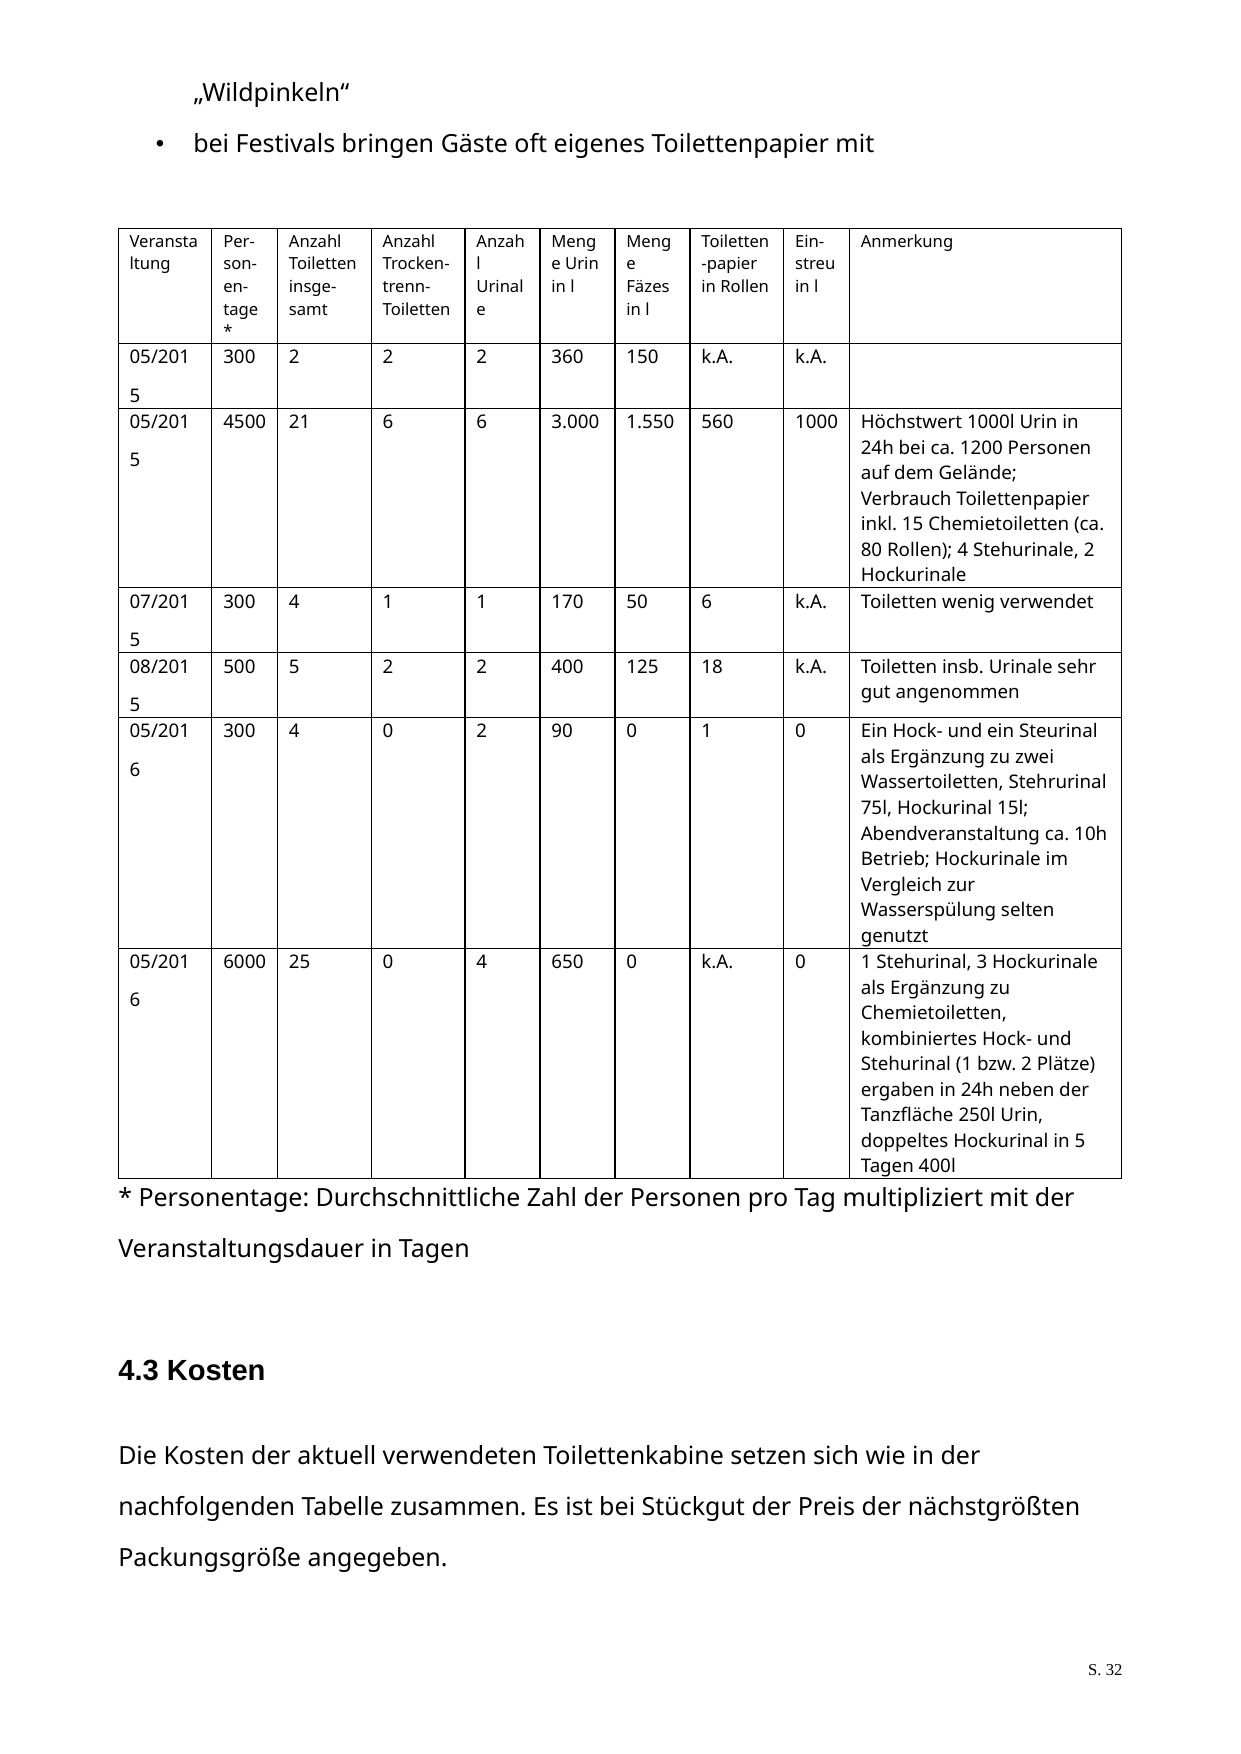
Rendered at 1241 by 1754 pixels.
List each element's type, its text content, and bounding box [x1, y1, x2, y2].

table_cell 4 [278, 718, 371, 947]
table_cell 170 [541, 588, 614, 652]
table_cell 4 [466, 949, 539, 1178]
table_cell 05/2015 [119, 344, 211, 407]
table_header Ein-streu in l [784, 229, 849, 343]
table_cell 0 [616, 718, 689, 947]
text Die Kosten der aktuell verwendeten Toilettenkabine setzen sich wie in der nachfolgenden Tabelle zusammen. Es ist bei Stückgut der Preis der nächstgrößten Packungsgröße angegeben. [118, 1438, 1122, 1574]
table_cell 07/2015 [119, 588, 211, 652]
table_cell k.A. [691, 344, 783, 407]
table_cell 0 [372, 949, 464, 1178]
table_header Toiletten-papier in Rollen [691, 229, 783, 343]
table_cell 6 [372, 409, 464, 587]
table_cell 300 [212, 344, 277, 407]
table_cell Ein Hock- und ein Steurinal als Ergänzung zu zwei Wassertoiletten, Stehrurinal 75l, Hockurinal 15l; Abendveranstaltung ca. 10h Betrieb; Hockurinale im Vergleich zur Wasserspülung selten genutzt [850, 718, 1121, 947]
table_header Anmerkung [850, 229, 1121, 343]
text * Personentage: Durchschnittliche Zahl der Personen pro Tag multipliziert mit der Veranstaltungsdauer in Tagen [118, 1179, 1122, 1264]
table_cell 1.550 [616, 409, 689, 587]
table_cell 50 [616, 588, 689, 652]
table_cell 05/2016 [119, 949, 211, 1178]
table_header Anzahl Urinale [466, 229, 539, 343]
table_cell 2 [466, 344, 539, 407]
table_cell 18 [691, 653, 783, 717]
table_cell 05/2015 [119, 409, 211, 587]
table_cell 300 [212, 588, 277, 652]
table_header Veranstaltung [119, 229, 211, 343]
table_cell 5 [278, 653, 371, 717]
table_cell Toiletten wenig verwendet [850, 588, 1121, 652]
table_cell k.A. [784, 344, 849, 407]
table_cell [850, 344, 1121, 407]
table_cell 2 [278, 344, 371, 407]
table_cell 05/2016 [119, 718, 211, 947]
table_cell 2 [372, 653, 464, 717]
table_cell Toiletten insb. Urinale sehr gut angenommen [850, 653, 1121, 717]
table_cell 2 [372, 344, 464, 407]
table_cell 0 [616, 949, 689, 1178]
list „Wildpinkeln“ [156, 75, 1122, 109]
table_cell 360 [541, 344, 614, 407]
table_cell 6 [466, 409, 539, 587]
table_cell 560 [691, 409, 783, 587]
table_cell 6 [691, 588, 783, 652]
table_cell 0 [784, 718, 849, 947]
table_cell 3.000 [541, 409, 614, 587]
table_cell 1000 [784, 409, 849, 587]
subtitle 4.3 Kosten [118, 1353, 1122, 1387]
table_cell 500 [212, 653, 277, 717]
table_cell 300 [212, 718, 277, 947]
table_cell 650 [541, 949, 614, 1178]
table_cell 1 [466, 588, 539, 652]
table_cell k.A. [784, 588, 849, 652]
table_cell 21 [278, 409, 371, 587]
table_cell 400 [541, 653, 614, 717]
table_cell k.A. [784, 653, 849, 717]
table_cell 2 [466, 718, 539, 947]
table_cell 4 [278, 588, 371, 652]
table_cell 4500 [212, 409, 277, 587]
table_cell 08/2015 [119, 653, 211, 717]
table_cell k.A. [691, 949, 783, 1178]
table_cell 1 Stehurinal, 3 Hockurinale als Ergänzung zu Chemietoiletten, kombiniertes Hock- und Stehurinal (1 bzw. 2 Plätze) ergaben in 24h neben der Tanzfläche 250l Urin, doppeltes Hockurinal in 5 Tagen 400l [850, 949, 1121, 1178]
table_header Menge Fäzes in l [616, 229, 689, 343]
table_cell 150 [616, 344, 689, 407]
table_cell 2 [466, 653, 539, 717]
table_cell 1 [691, 718, 783, 947]
table_cell 90 [541, 718, 614, 947]
table_cell 1 [372, 588, 464, 652]
table_header Anzahl Trocken-trenn-Toiletten [372, 229, 464, 343]
table_header Menge Urin in l [541, 229, 614, 343]
table_cell 0 [372, 718, 464, 947]
table_cell 0 [784, 949, 849, 1178]
list bei Festivals bringen Gäste oft eigenes Toilettenpapier mit [156, 126, 1122, 160]
table_header Anzahl Toiletten insge-samt [278, 229, 371, 343]
table_cell Höchstwert 1000l Urin in 24h bei ca. 1200 Personen auf dem Gelände; Verbrauch Toilettenpapier inkl. 15 Chemietoiletten (ca. 80 Rollen); 4 Stehurinale, 2 Hockurinale [850, 409, 1121, 587]
table_header Per-son-en-tage* [212, 229, 277, 343]
table_cell 25 [278, 949, 371, 1178]
table_cell 125 [616, 653, 689, 717]
table_cell 6000 [212, 949, 277, 1178]
